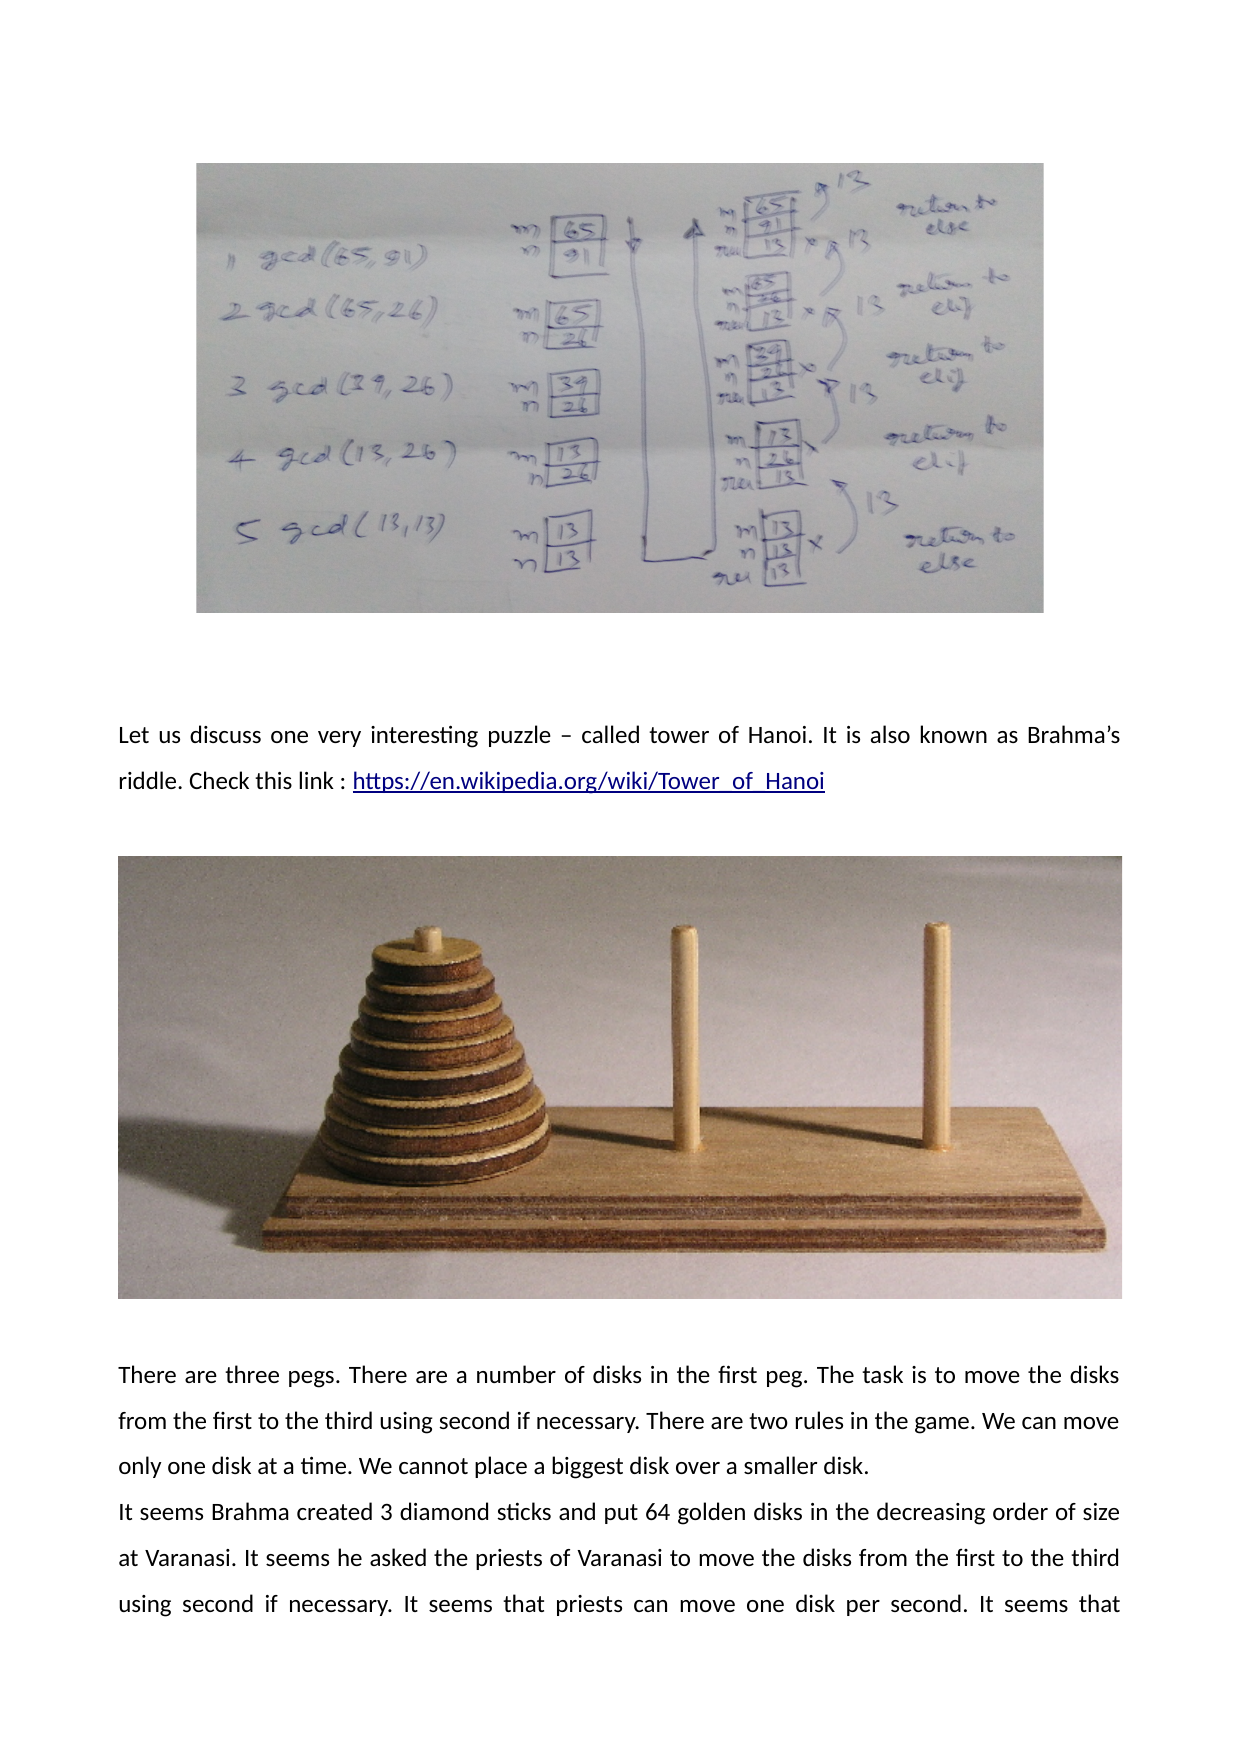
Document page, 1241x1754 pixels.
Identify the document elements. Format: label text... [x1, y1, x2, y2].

text Let us discuss one very interesting puzzle – called tower of Hanoi. It is also known as Brahma’s riddle. Check this link : https://en.wikipedia.org/wiki/Tower_of_Hanoi [118, 719, 1122, 795]
text There are three pegs. There are a number of disks in the first peg. The task is to move the disks from the first to the third using second if necessary. There are two rules in the game. We can move only one disk at a time. We cannot place a biggest disk over a smaller disk. [118, 1359, 1122, 1481]
picture [196, 163, 1044, 613]
text It seems Brahma created 3 diamond sticks and put 64 golden disks in the decreasing order of size at Varanasi. It seems he asked the priests of Varanasi to move the disks from the first to the third using second if necessary. It seems that priests can move one disk per second. It seems that [118, 1496, 1122, 1618]
picture [118, 856, 1123, 1299]
